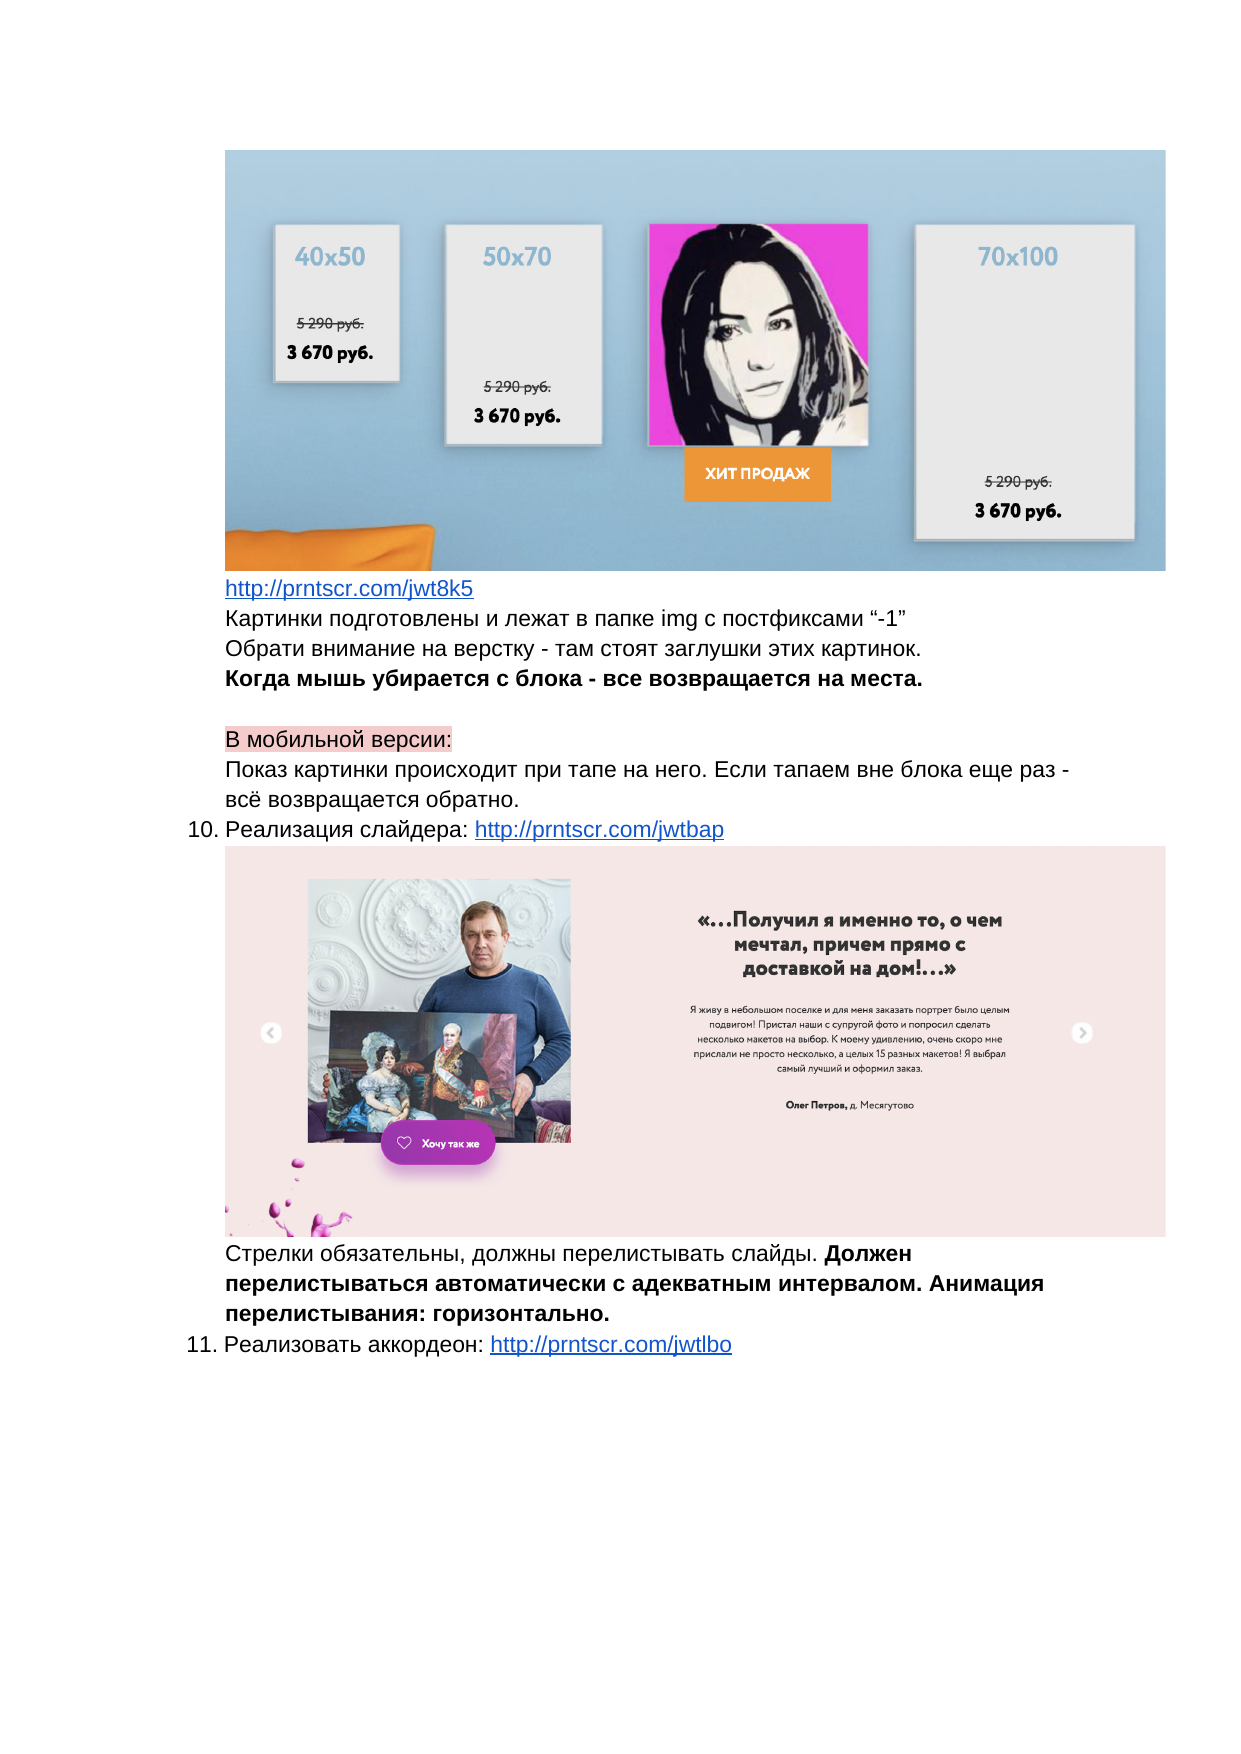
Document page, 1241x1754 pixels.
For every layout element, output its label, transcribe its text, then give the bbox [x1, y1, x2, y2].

picture [225, 846, 1166, 1237]
list Реализация слайдера: http://prntscr.com/jwtbap Стрелки обязательны, должны перелистывать слайды. Должен перелистываться автоматически с адекватным интервалом. Анимация перелистывания: горизонтально. [187, 816, 1090, 1327]
list Реализовать аккордеон: http://prntscr.com/jwtlbo [186, 1331, 1090, 1357]
picture [225, 150, 1166, 571]
list http://prntscr.com/jwt8k5 Картинки подготовлены и лежат в папке img с постфиксами “-1” Обрати внимание на верстку - там стоят заглушки этих картинок. Когда мышь убирается с блока - все возвращается на места. В мобильной версии: Показ картинки происходит при тапе на него. Если тапаем вне блока еще раз - всё возвращается обратно. [187, 150, 1090, 812]
